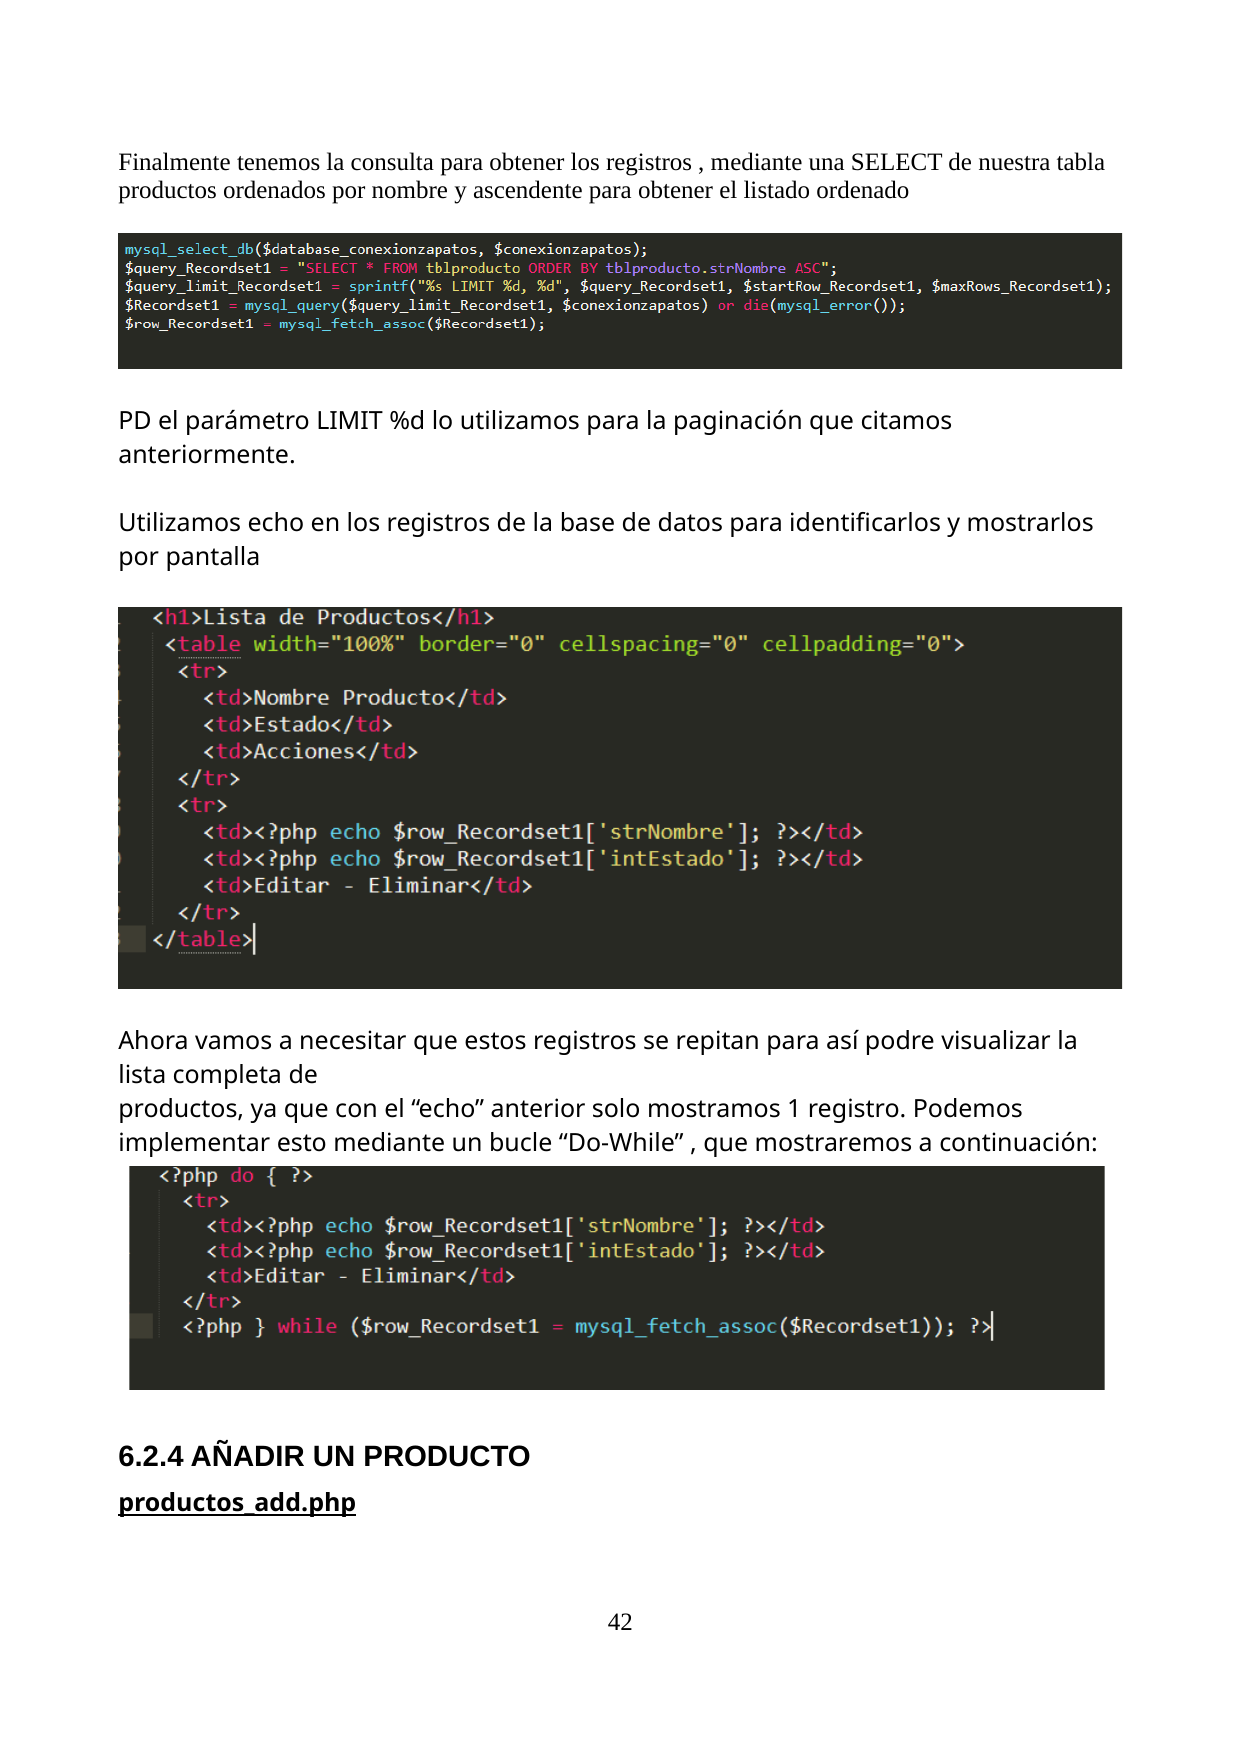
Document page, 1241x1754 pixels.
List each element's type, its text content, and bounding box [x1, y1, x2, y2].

text Finalmente tenemos la consulta para obtener los registros , mediante una SELECT de nuestra tabla productos ordenados por nombre y ascendente para obtener el listado ordenado [118, 147, 1122, 204]
subtitle 6.2.4 AÑADIR UN PRODUCTO [118, 1438, 1122, 1472]
text Utilizamos echo en los registros de la base de datos para identificarlos y mostrarlos por pantalla [118, 505, 1122, 573]
text productos, ya que con el “echo” anterior solo mostramos 1 registro. Podemos implementar esto mediante un bucle “Do-While” , que mostraremos a continuación: [118, 1091, 1122, 1159]
text PD el parámetro LIMIT %d lo utilizamos para la paginación que citamos anteriormente. [118, 403, 1122, 471]
text Ahora vamos a necesitar que estos registros se repitan para así podre visualizar la lista completa de [118, 1023, 1122, 1091]
picture [129, 1166, 1105, 1390]
picture [118, 607, 1123, 989]
text productos_add.php [118, 1485, 1122, 1519]
picture [118, 233, 1123, 369]
